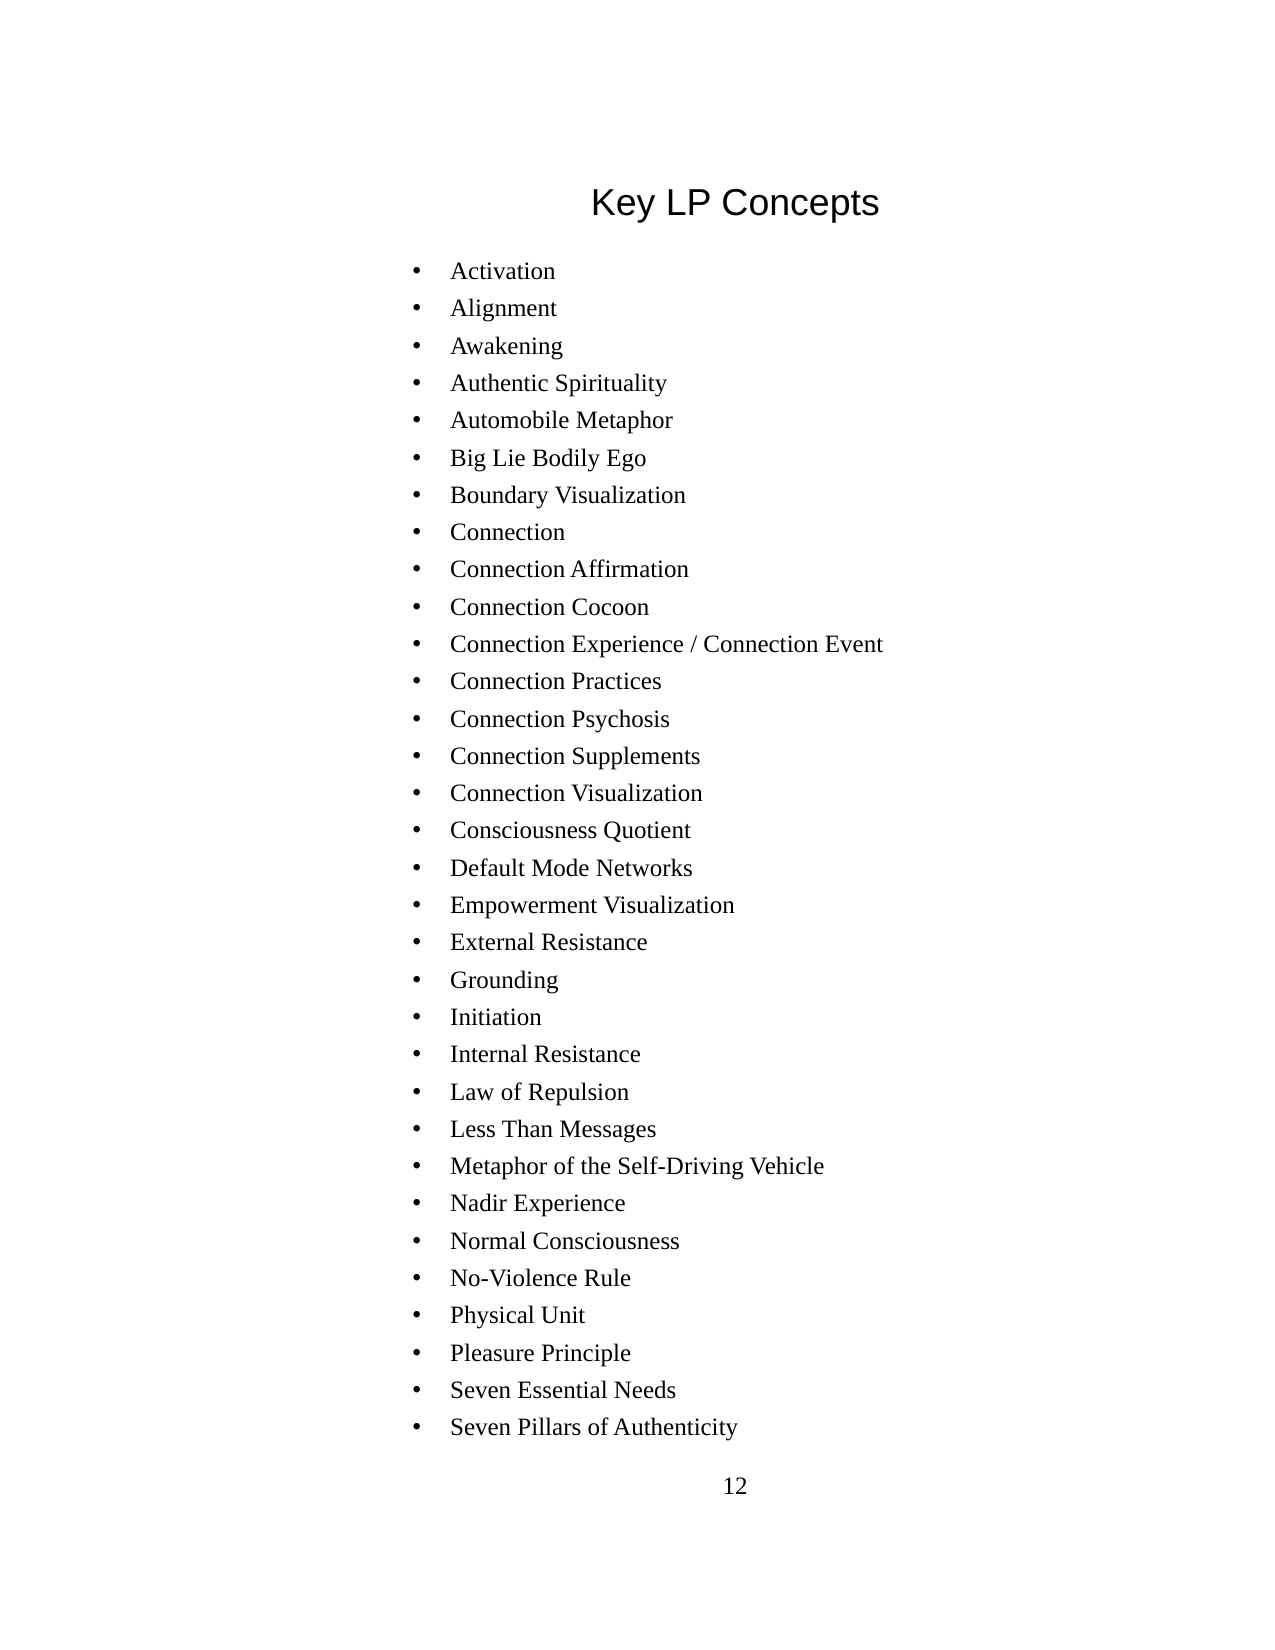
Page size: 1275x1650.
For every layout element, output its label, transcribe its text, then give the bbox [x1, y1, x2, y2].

list Connection [412, 517, 1095, 546]
list Awakening [412, 331, 1095, 359]
list Connection Experience / Connection Event [412, 629, 1095, 658]
list Seven Pillars of Authenticity [412, 1412, 1095, 1441]
list Metaphor of the Self-Driving Vehicle [412, 1151, 1095, 1180]
list Internal Resistance [412, 1039, 1095, 1068]
list Connection Cocoon [412, 592, 1095, 621]
list Connection Supplements [412, 741, 1095, 770]
list Connection Psychosis [412, 704, 1095, 732]
list Normal Consciousness [412, 1226, 1095, 1254]
list External Resistance [412, 927, 1095, 956]
subtitle Key LP Concepts [375, 180, 1095, 223]
list Boundary Visualization [412, 480, 1095, 509]
list Initiation [412, 1002, 1095, 1031]
list No-Violence Rule [412, 1263, 1095, 1292]
list Pleasure Principle [412, 1338, 1095, 1366]
list Connection Practices [412, 666, 1095, 695]
list Less Than Messages [412, 1114, 1095, 1143]
list Seven Essential Needs [412, 1375, 1095, 1404]
list Default Mode Networks [412, 853, 1095, 882]
list Authentic Spirituality [412, 368, 1095, 397]
list Automobile Metaphor [412, 405, 1095, 434]
list Consciousness Quotient [412, 816, 1095, 844]
list Law of Repulsion [412, 1077, 1095, 1105]
list Connection Affirmation [412, 554, 1095, 583]
list Alignment [412, 293, 1095, 322]
list Empowerment Visualization [412, 890, 1095, 919]
list Big Lie Bodily Ego [412, 443, 1095, 471]
list Physical Unit [412, 1300, 1095, 1329]
list Connection Visualization [412, 778, 1095, 807]
list Grounding [412, 965, 1095, 993]
list Activation [412, 256, 1095, 285]
list Nadir Experience [412, 1188, 1095, 1217]
